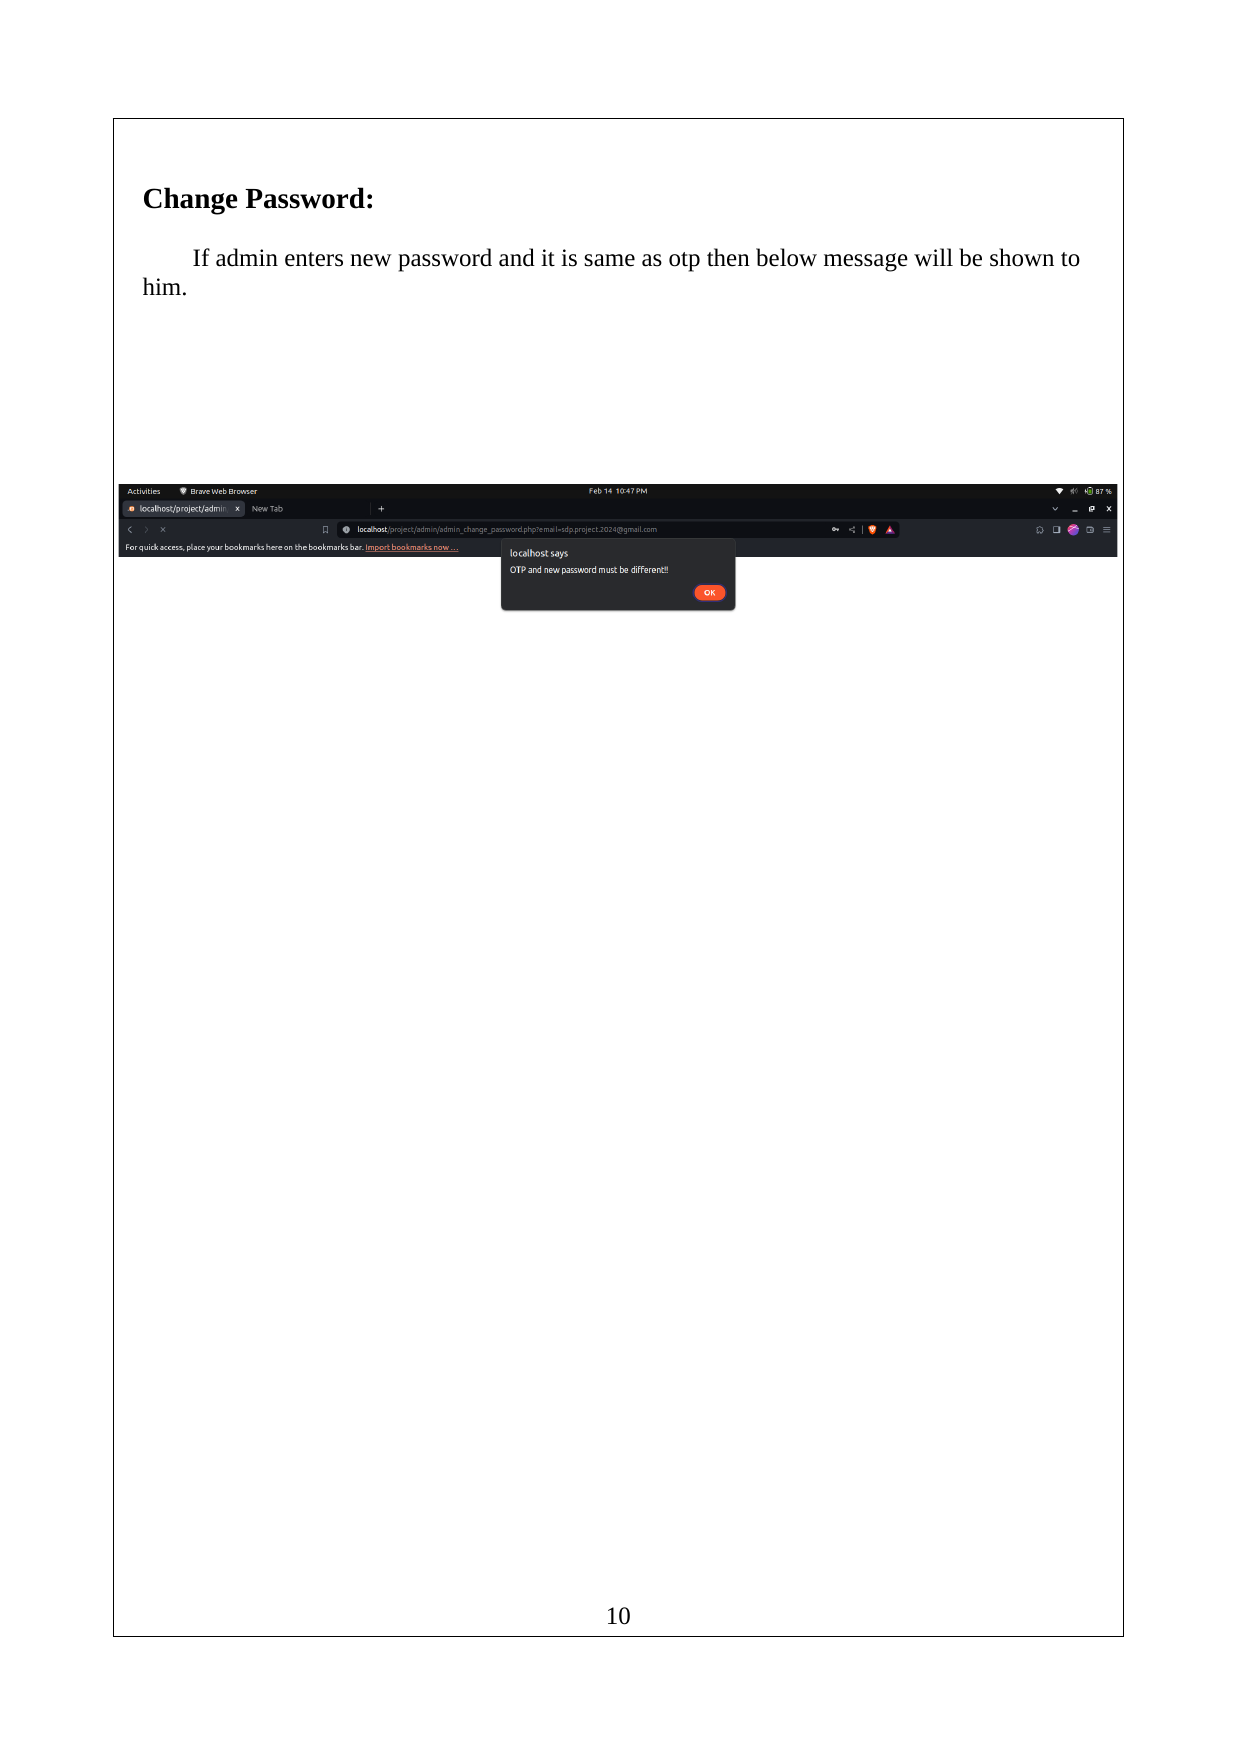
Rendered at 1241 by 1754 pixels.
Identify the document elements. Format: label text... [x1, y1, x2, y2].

text Change Password: [142, 181, 1094, 215]
picture [118, 484, 1118, 1047]
text If admin enters new password and it is same as otp then below message will be shown to him. [142, 239, 1094, 301]
